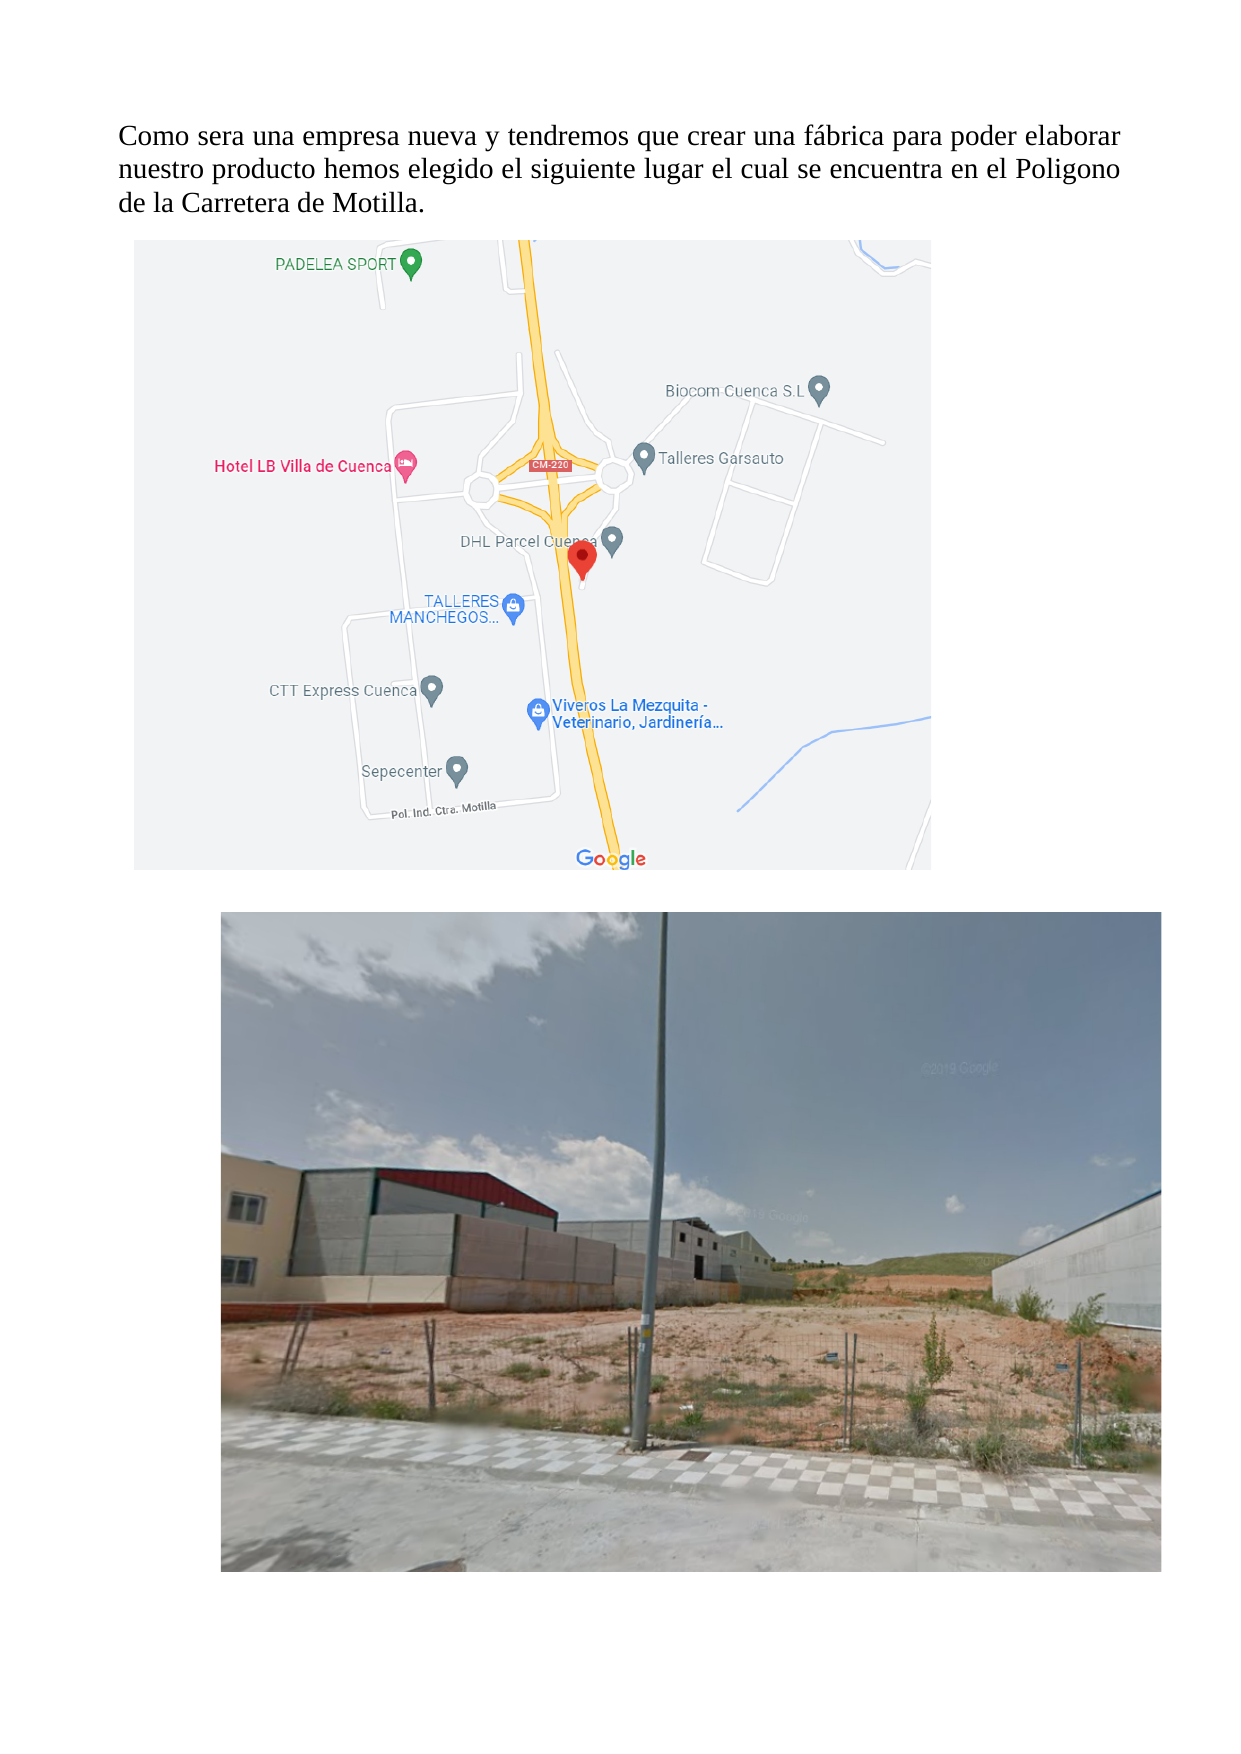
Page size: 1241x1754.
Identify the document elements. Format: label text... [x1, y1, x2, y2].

text Como sera una empresa nueva y tendremos que crear una fábrica para poder elaborar nuestro producto hemos elegido el siguiente lugar el cual se encuentra en el Poligono de la Carretera de Motilla. [118, 118, 1122, 219]
picture [220, 912, 1162, 1572]
picture [134, 240, 932, 870]
